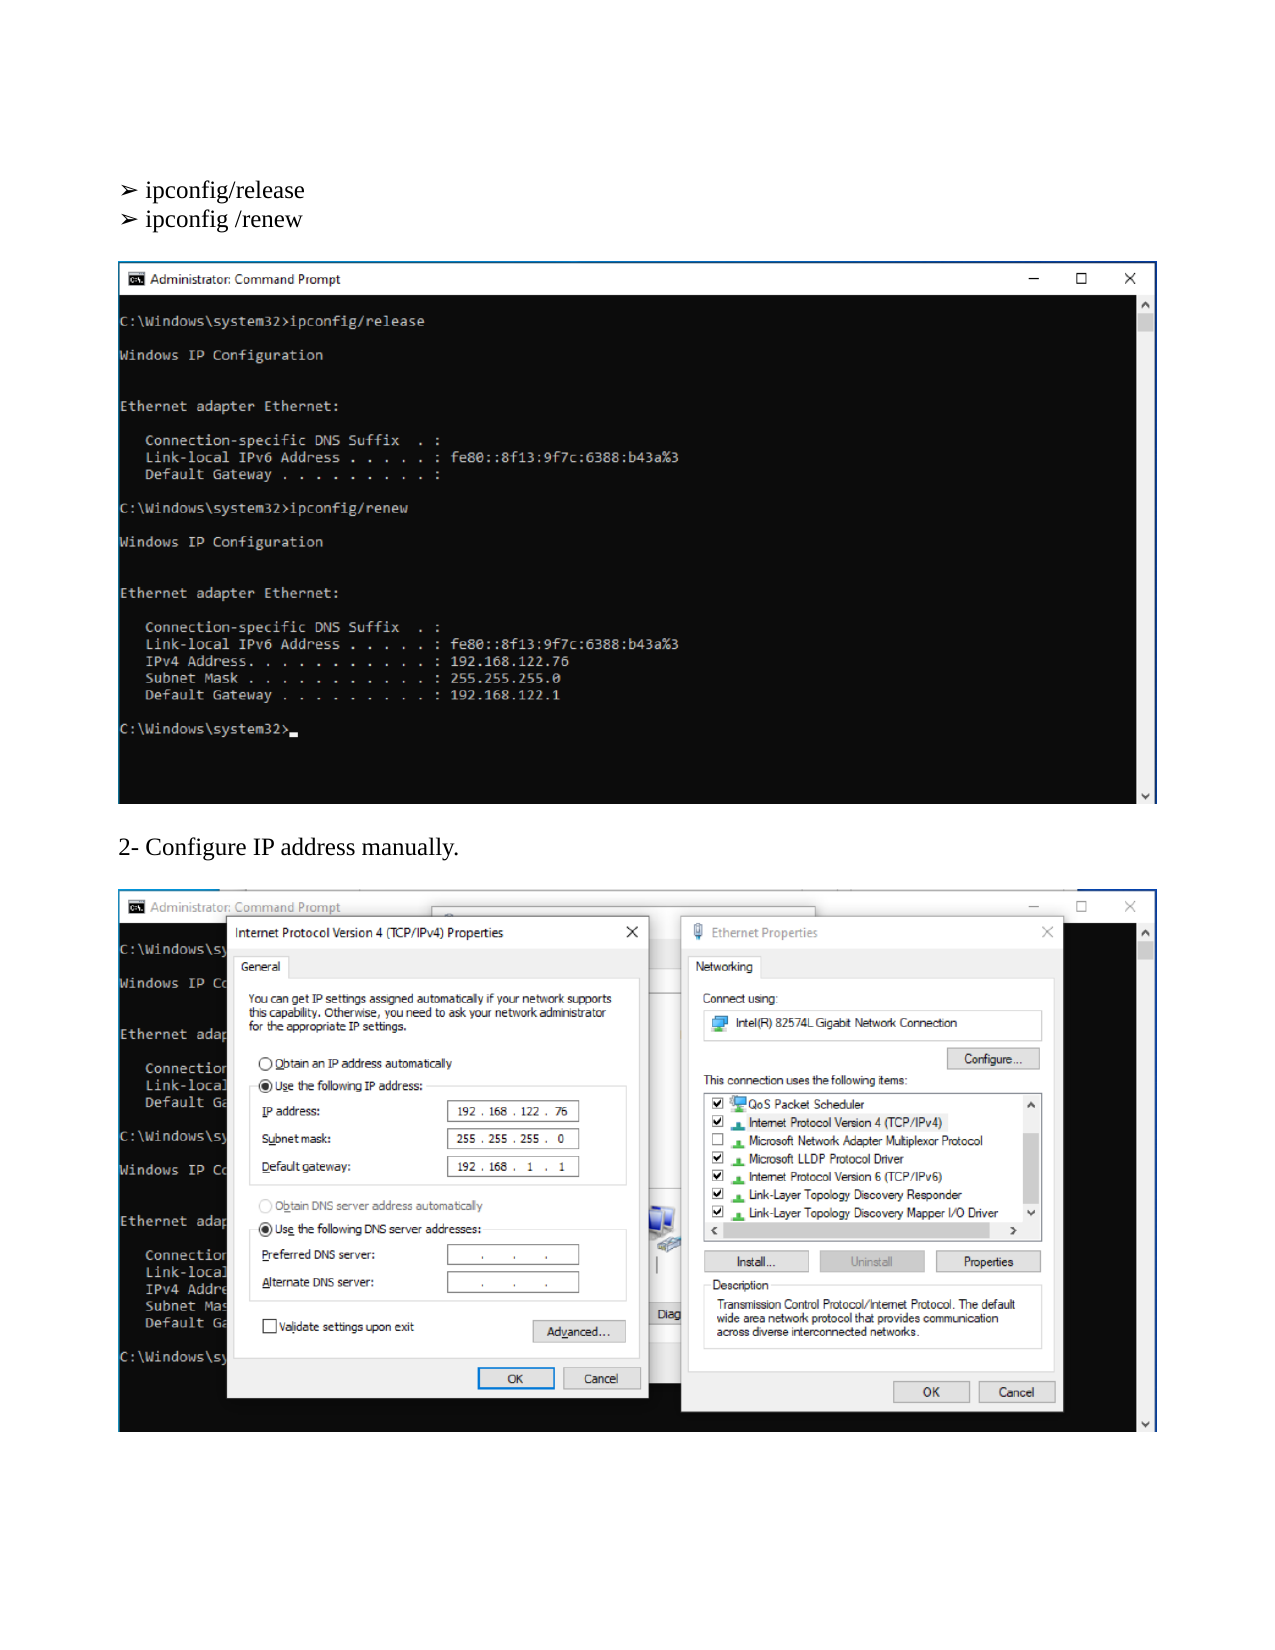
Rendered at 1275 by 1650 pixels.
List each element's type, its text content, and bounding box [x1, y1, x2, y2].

text ➢ ipconfig /renew [118, 204, 1157, 233]
text 2- Configure IP address manually. [118, 832, 1157, 861]
picture [118, 889, 1157, 1432]
picture [118, 261, 1157, 804]
text ➢ ipconfig/release [118, 176, 1157, 204]
